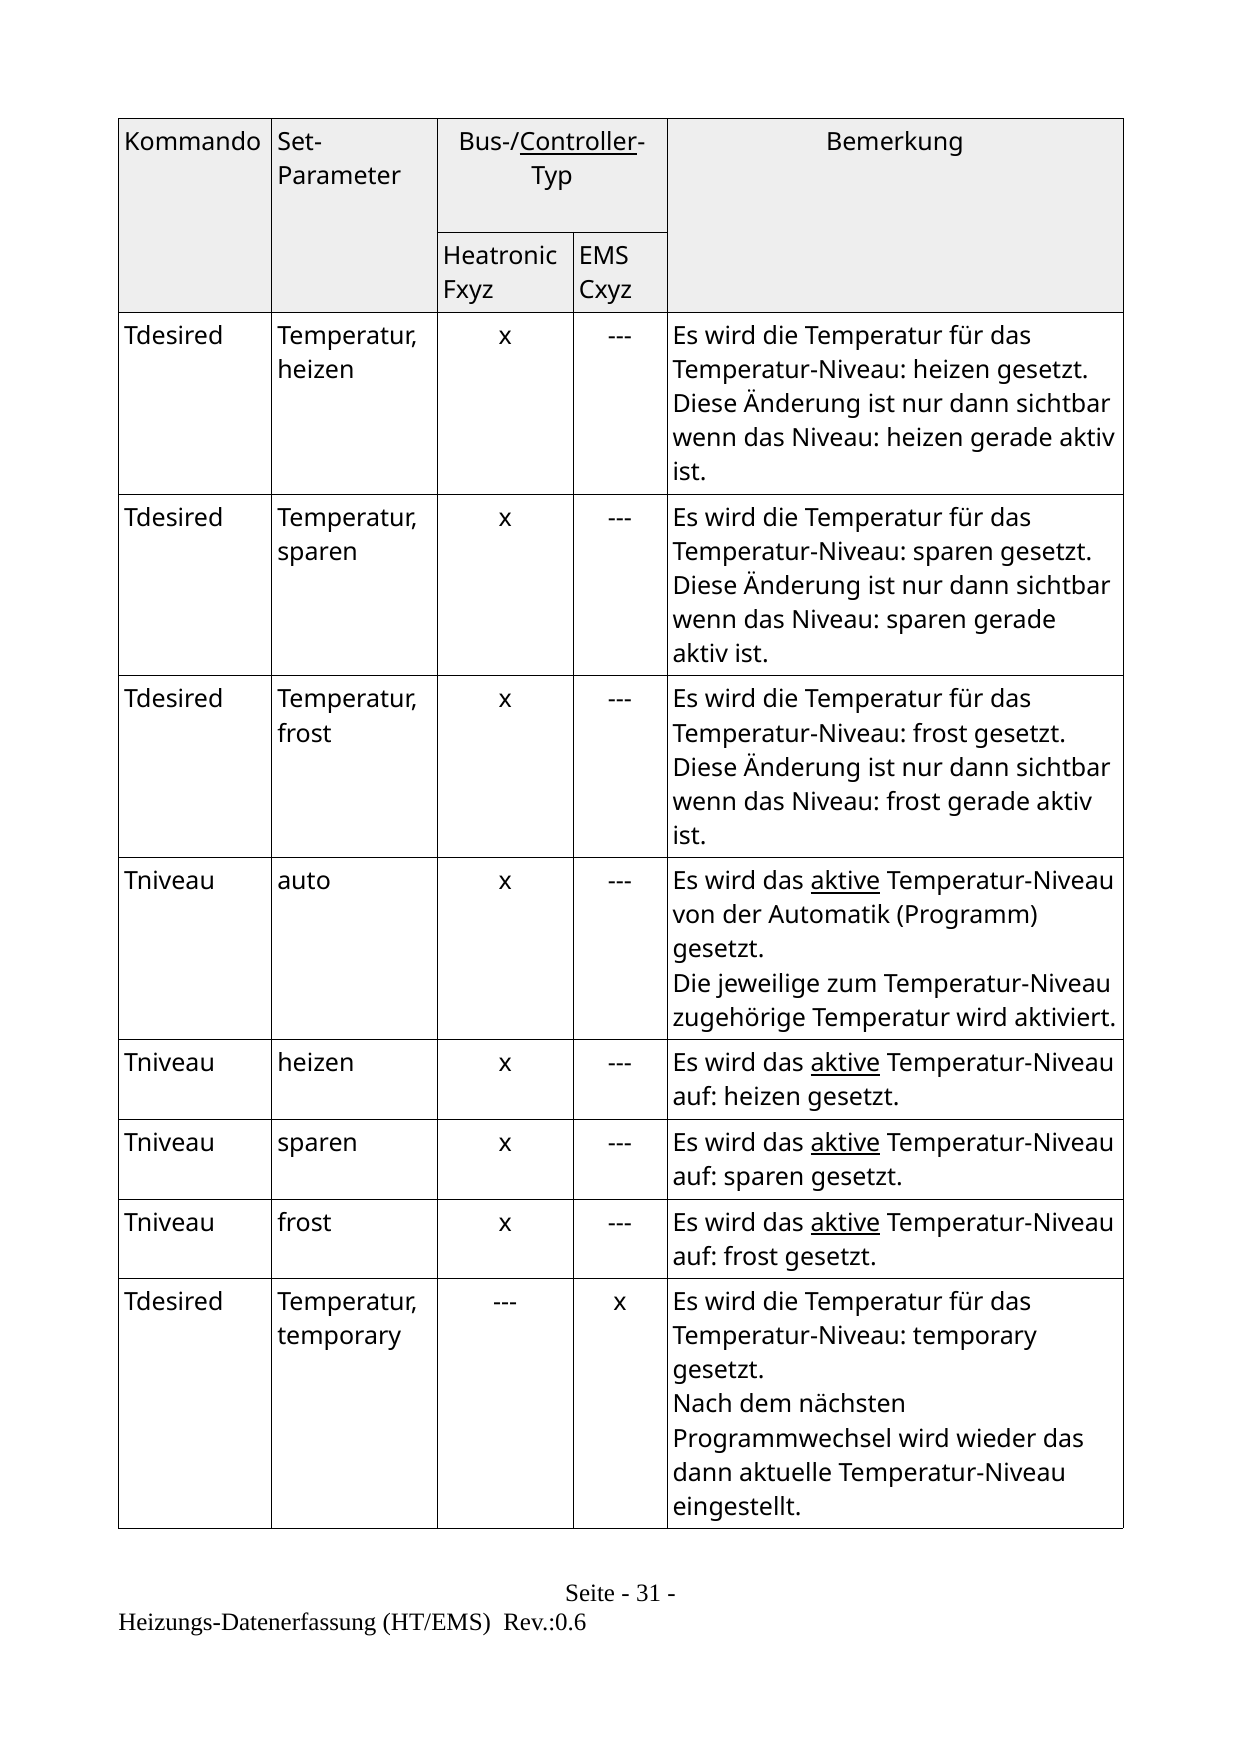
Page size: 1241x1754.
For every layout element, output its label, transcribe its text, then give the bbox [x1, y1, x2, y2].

table_cell x [438, 495, 573, 675]
table_cell x [438, 313, 573, 493]
table_cell Es wird die Temperatur für das Temperatur-Niveau: temporary gesetzt. Nach dem nächsten Programmwechsel wird wieder das dann aktuelle Temperatur-Niveau eingestellt. [668, 1279, 1123, 1528]
table_cell x [438, 1120, 573, 1198]
table_cell x [438, 858, 573, 1039]
table_cell --- [574, 1200, 667, 1278]
table_cell --- [438, 1279, 573, 1528]
table_header Bemerkung [668, 119, 1123, 312]
table_cell EMS Cxyz [574, 233, 667, 312]
table_cell --- [574, 676, 667, 857]
table_cell Temperatur, frost [272, 676, 437, 857]
table_cell --- [574, 495, 667, 675]
table_cell Tdesired [119, 1279, 271, 1528]
table_cell Es wird die Temperatur für das Temperatur-Niveau: sparen gesetzt. Diese Änderung ist nur dann sichtbar wenn das Niveau: sparen gerade aktiv ist. [668, 495, 1123, 675]
table_cell Tdesired [119, 676, 271, 857]
table_header Set-Parameter [272, 119, 437, 312]
table_cell Tdesired [119, 313, 271, 493]
table_cell Es wird das aktive Temperatur-Niveau auf: heizen gesetzt. [668, 1040, 1123, 1119]
table_cell heizen [272, 1040, 437, 1119]
table_cell x [438, 676, 573, 857]
table_cell Tniveau [119, 1040, 271, 1119]
table_cell Heatronic Fxyz [438, 233, 573, 312]
table_cell --- [574, 858, 667, 1039]
table_cell auto [272, 858, 437, 1039]
table_header Kommando [119, 119, 271, 312]
table_cell Temperatur, sparen [272, 495, 437, 675]
table_cell x [574, 1279, 667, 1528]
table_cell Temperatur, temporary [272, 1279, 437, 1528]
table_cell Es wird das aktive Temperatur-Niveau auf: sparen gesetzt. [668, 1120, 1123, 1198]
table_cell Es wird das aktive Temperatur-Niveau auf: frost gesetzt. [668, 1200, 1123, 1278]
table_header Bus-/Controller-Typ [438, 119, 667, 232]
table_cell Tdesired [119, 495, 271, 675]
table_cell --- [574, 1040, 667, 1119]
table_cell x [438, 1200, 573, 1278]
table_cell Es wird die Temperatur für das Temperatur-Niveau: frost gesetzt. Diese Änderung ist nur dann sichtbar wenn das Niveau: frost gerade aktiv ist. [668, 676, 1123, 857]
table_cell Es wird die Temperatur für das Temperatur-Niveau: heizen gesetzt. Diese Änderung ist nur dann sichtbar wenn das Niveau: heizen gerade aktiv ist. [668, 313, 1123, 493]
table_cell --- [574, 1120, 667, 1198]
table_cell Tniveau [119, 1200, 271, 1278]
table_cell --- [574, 313, 667, 493]
table_cell Tniveau [119, 1120, 271, 1198]
table_cell x [438, 1040, 573, 1119]
table_cell Es wird das aktive Temperatur-Niveau von der Automatik (Programm) gesetzt. Die jeweilige zum Temperatur-Niveau zugehörige Temperatur wird aktiviert. [668, 858, 1123, 1039]
table_cell frost [272, 1200, 437, 1278]
table_cell Temperatur, heizen [272, 313, 437, 493]
table_cell Tniveau [119, 858, 271, 1039]
table_cell sparen [272, 1120, 437, 1198]
